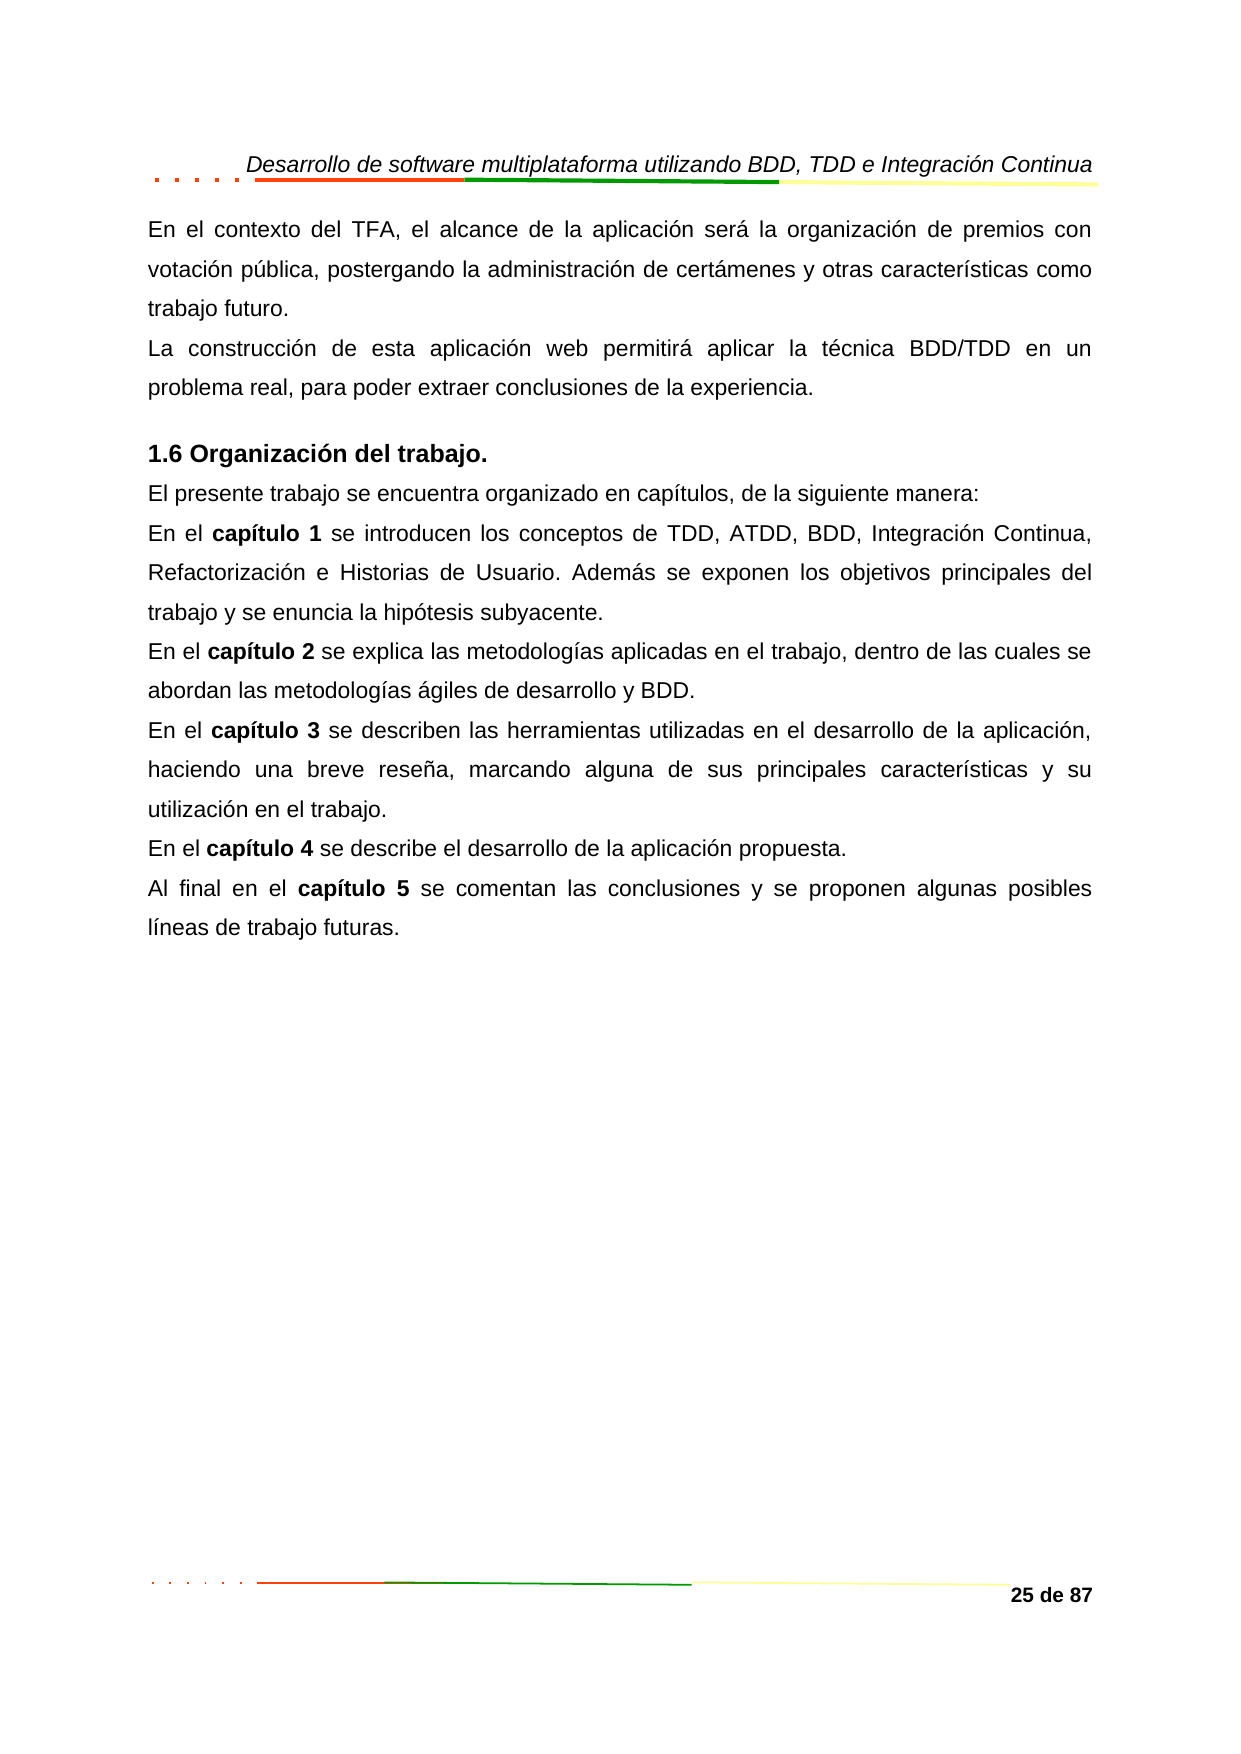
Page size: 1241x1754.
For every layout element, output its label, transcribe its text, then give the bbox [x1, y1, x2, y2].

text En el capítulo 4 se describe el desarrollo de la aplicación propuesta. [148, 835, 1093, 862]
subtitle 1.6 Organización del trabajo. [148, 439, 1093, 467]
text En el capítulo 3 se describen las herramientas utilizadas en el desarrollo de la aplicación, haciendo una breve reseña, marcando alguna de sus principales características y su utilización en el trabajo. [148, 717, 1093, 822]
text En el capítulo 1 se introducen los conceptos de TDD, ATDD, BDD, Integración Continua, Refactorización e Historias de Usuario. Además se exponen los objetivos principales del trabajo y se enuncia la hipótesis subyacente. [148, 519, 1093, 625]
text Al final en el capítulo 5 se comentan las conclusiones y se proponen algunas posibles líneas de trabajo futuras. [148, 875, 1093, 941]
text En el contexto del TFA, el alcance de la aplicación será la organización de premios con votación pública, postergando la administración de certámenes y otras características como trabajo futuro. [148, 216, 1093, 322]
text En el capítulo 2 se explica las metodologías aplicadas en el trabajo, dentro de las cuales se abordan las metodologías ágiles de desarrollo y BDD. [148, 638, 1093, 704]
text El presente trabajo se encuentra organizado en capítulos, de la siguiente manera: [148, 480, 1093, 506]
text La construcción de esta aplicación web permitirá aplicar la técnica BDD/TDD en un problema real, para poder extraer conclusiones de la experiencia. [148, 335, 1093, 401]
